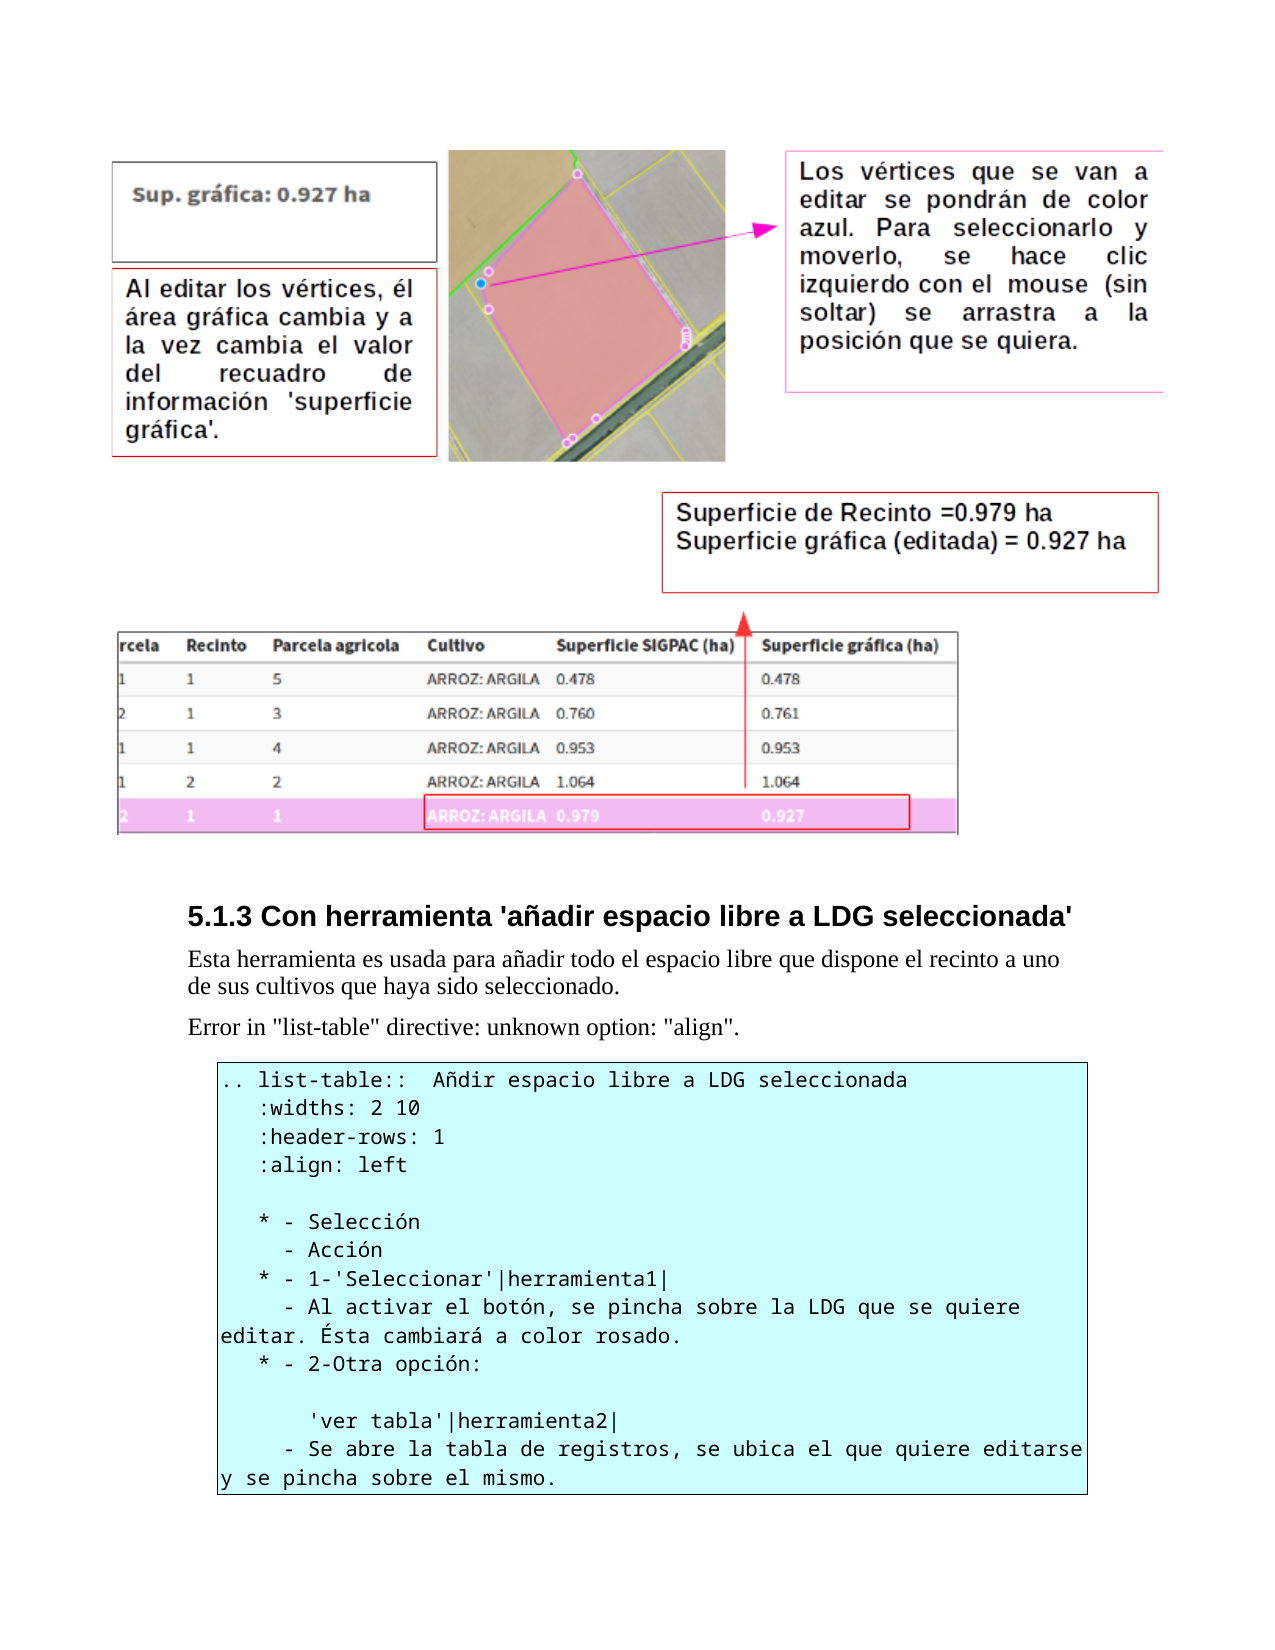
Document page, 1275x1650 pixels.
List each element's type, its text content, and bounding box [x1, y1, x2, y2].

text .. list-table:: Añdir espacio libre a LDG seleccionada :widths: 2 10 :header-rows: 1 :align: left * - Selección - Acción * - 1-'Seleccionar'|herramienta1| - Al activar el botón, se pincha sobre la LDG que se quiere editar. Ésta cambiará a color rosado. * - 2-Otra opción: 'ver tabla'|herramienta2| - Se abre la tabla de registros, se ubica el que quiere editarse y se pincha sobre el mismo. [218, 1063, 1087, 1494]
picture [111, 150, 1164, 835]
text Esta herramienta es usada para añadir todo el espacio libre que dispone el recinto a uno de sus cultivos que haya sido seleccionado. [187, 945, 1087, 1000]
text Error in "list-table" directive: unknown option: "align". [187, 1013, 1087, 1040]
subtitle 5.1.3 Con herramienta 'añadir espacio libre a LDG seleccionada' [187, 899, 1087, 932]
